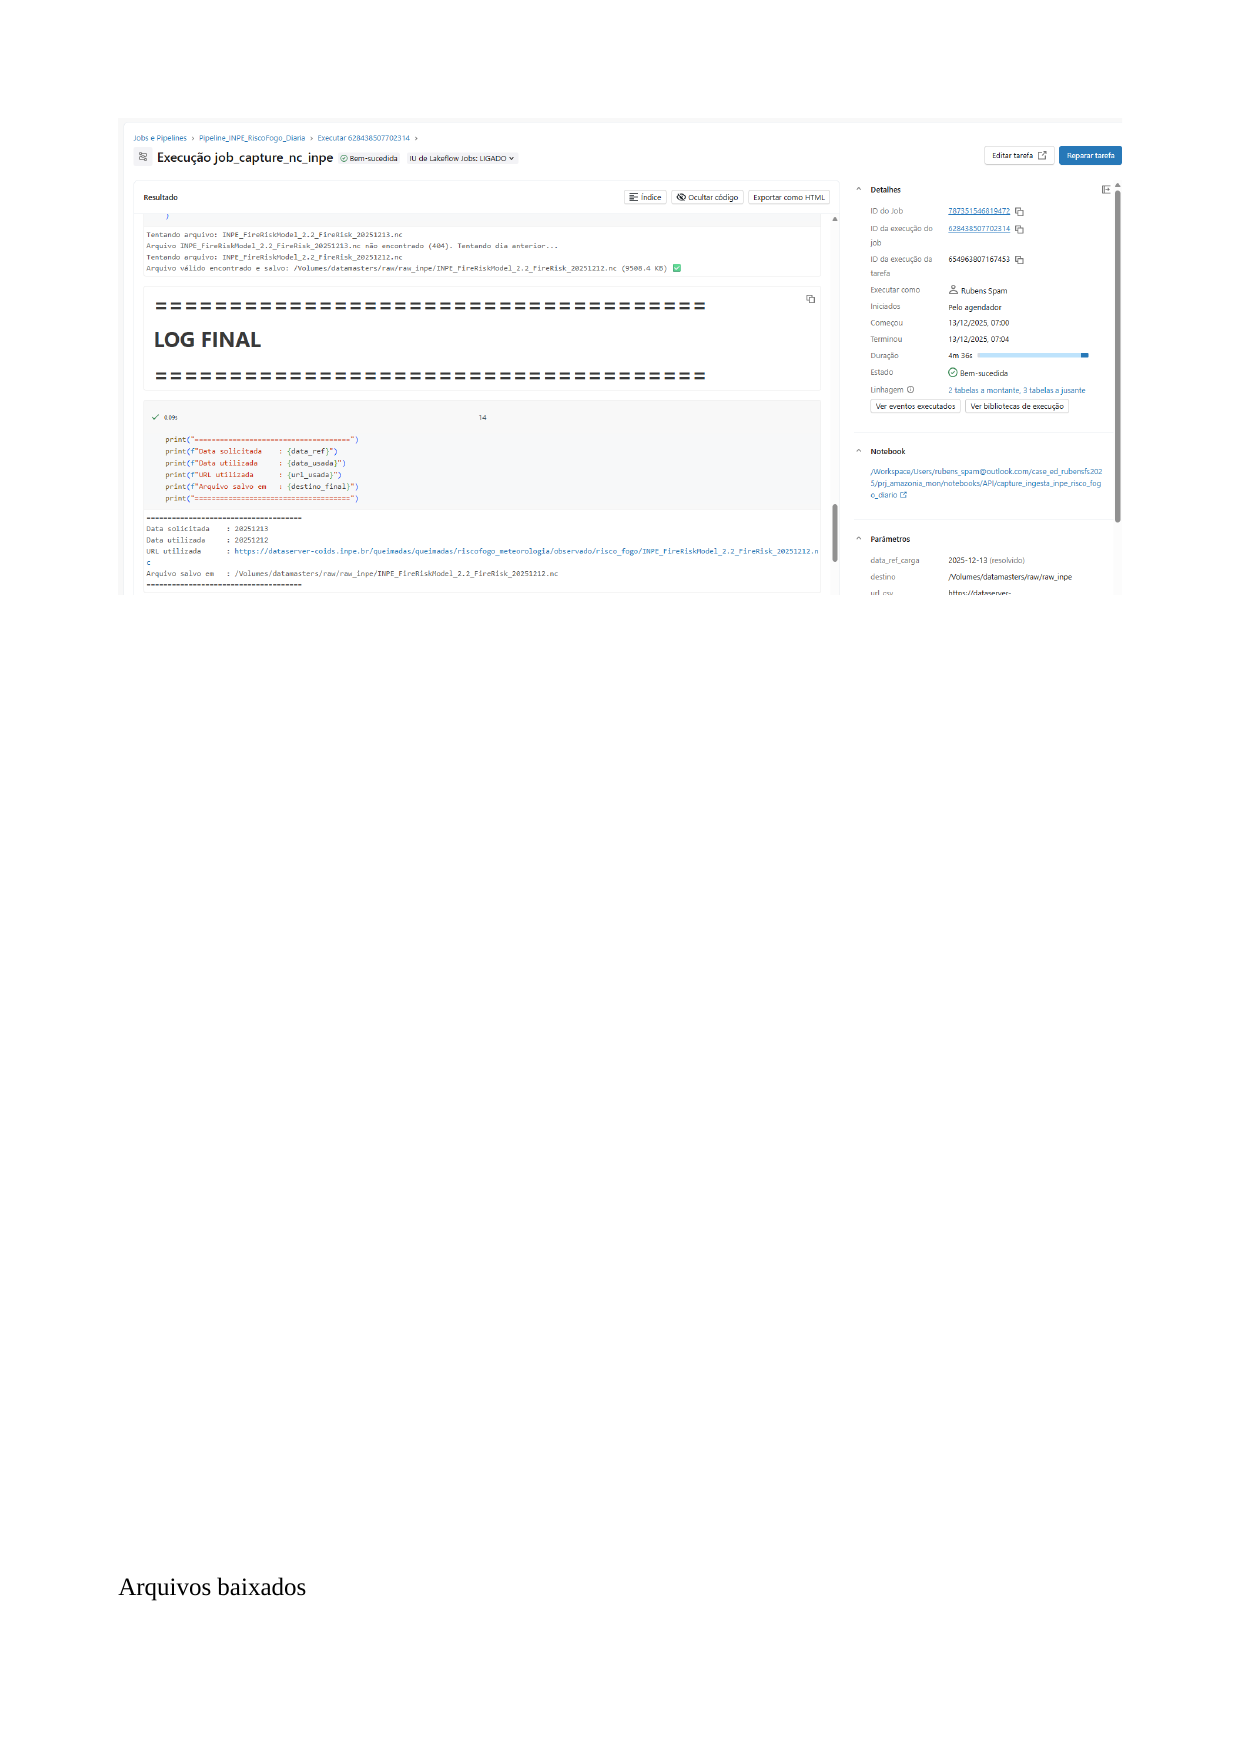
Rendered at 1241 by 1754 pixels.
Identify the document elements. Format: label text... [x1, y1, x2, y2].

picture [118, 118, 1123, 595]
text Arquivos baixados [118, 1572, 1122, 1600]
